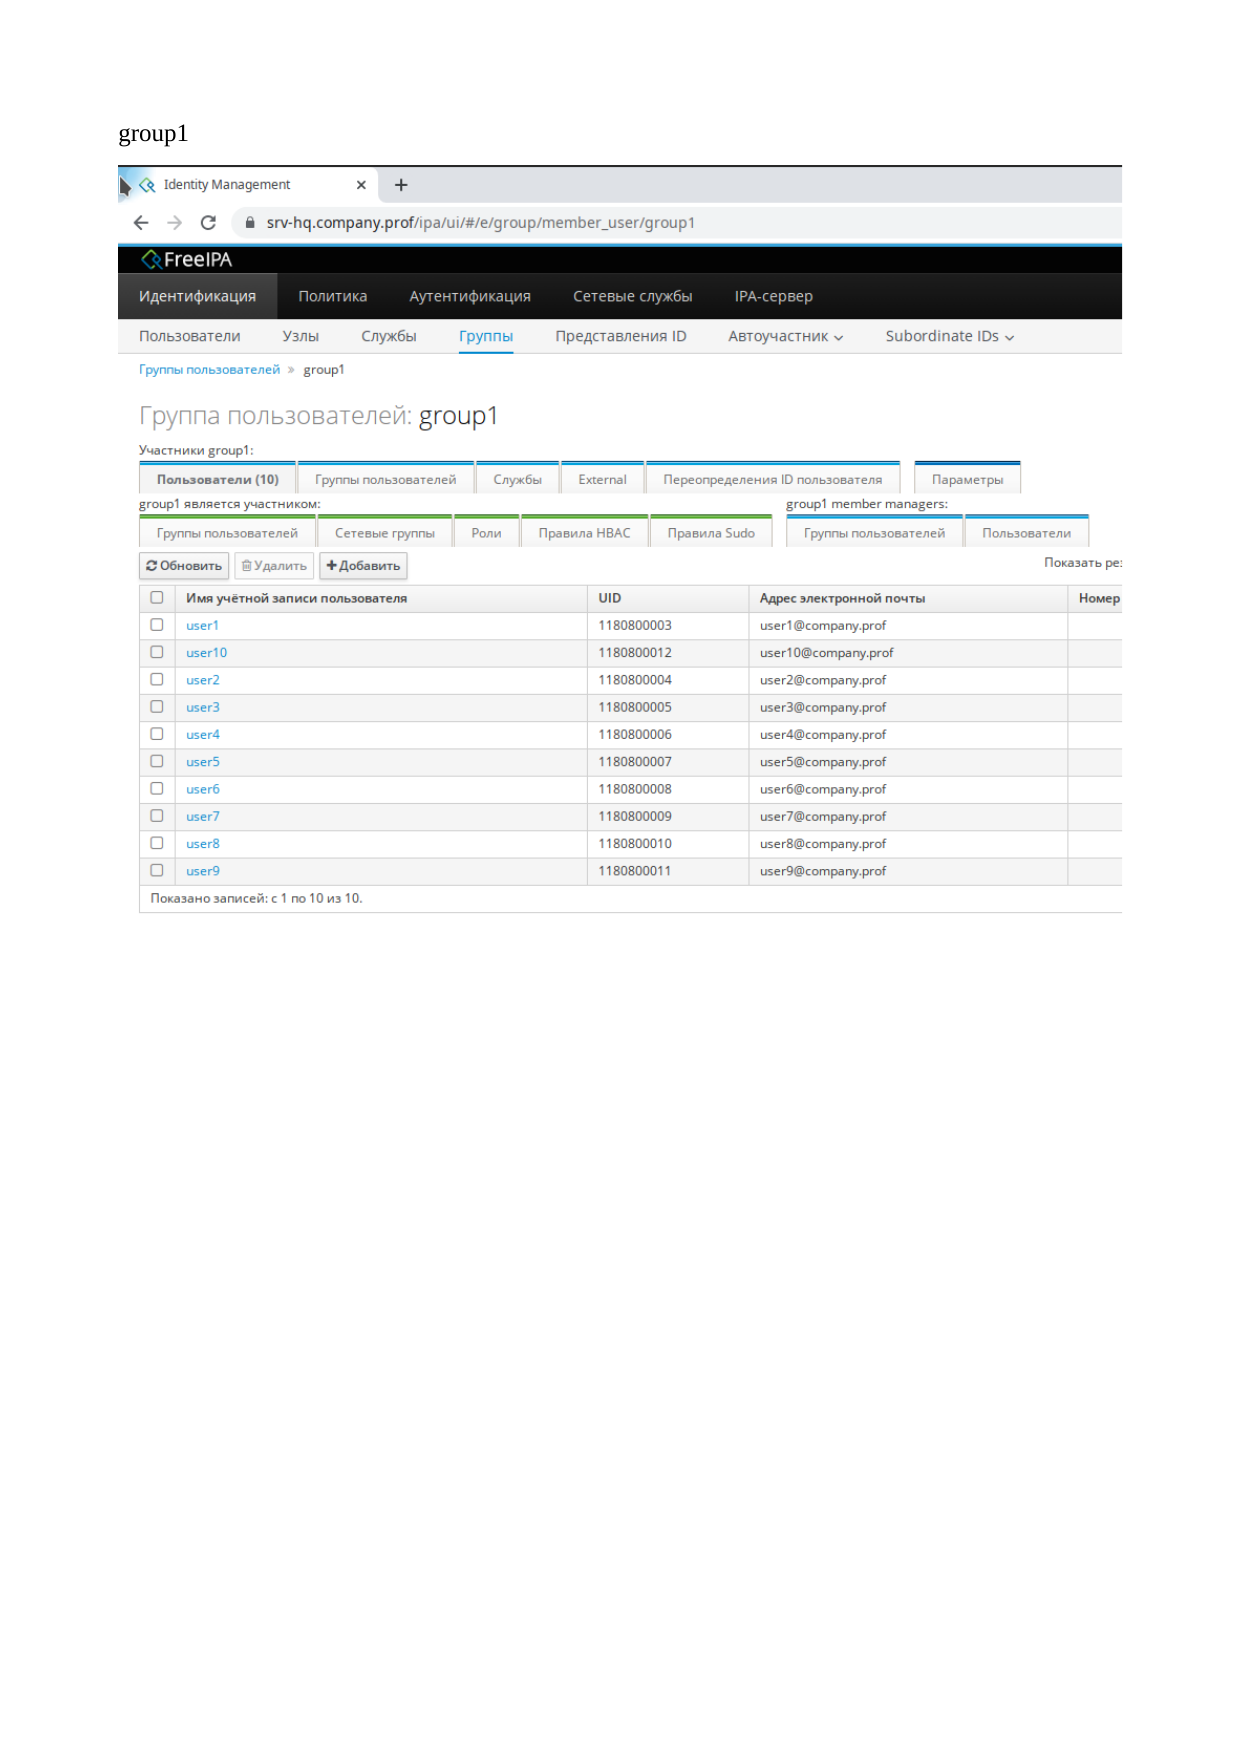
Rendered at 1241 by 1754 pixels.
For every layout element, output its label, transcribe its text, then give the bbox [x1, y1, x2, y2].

picture [118, 165, 1123, 931]
text group1 [118, 118, 1122, 147]
